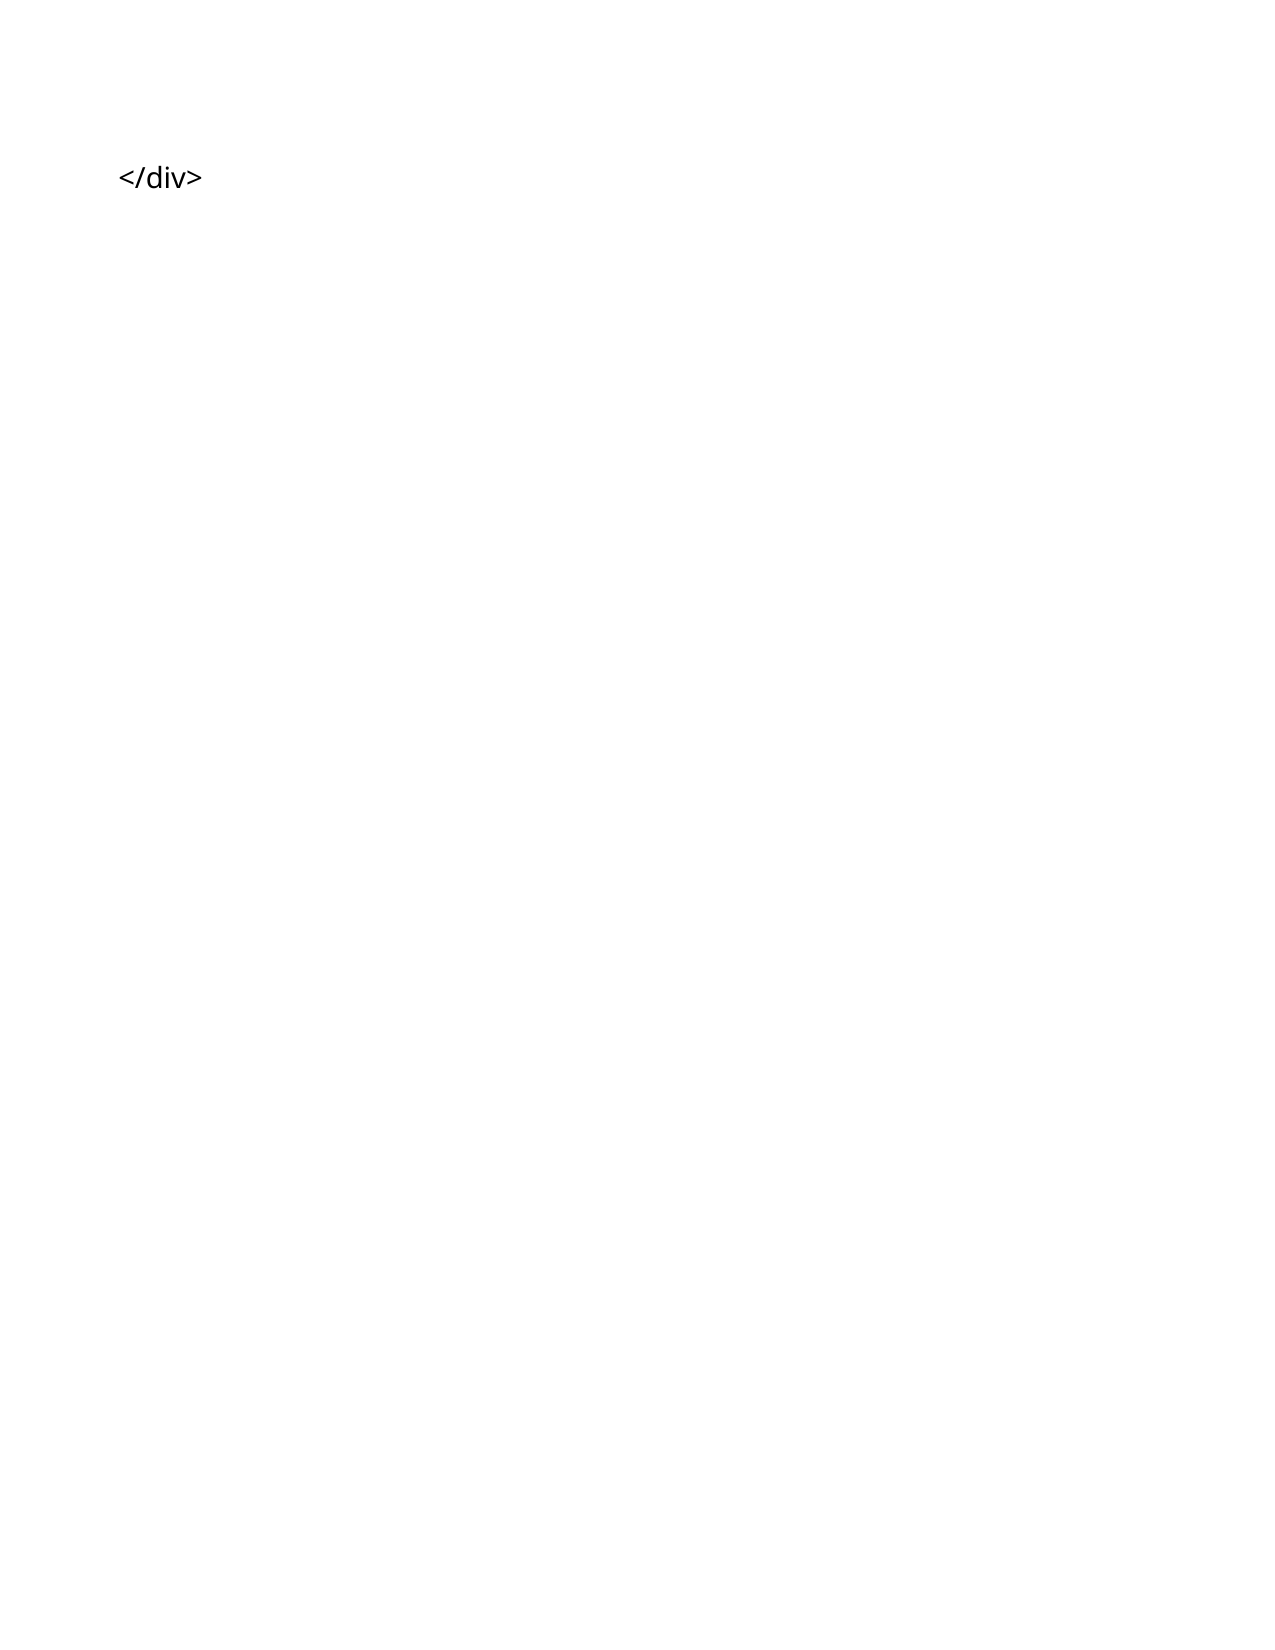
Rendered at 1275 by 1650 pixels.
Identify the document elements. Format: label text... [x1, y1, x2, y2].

text </div> [118, 158, 1157, 197]
